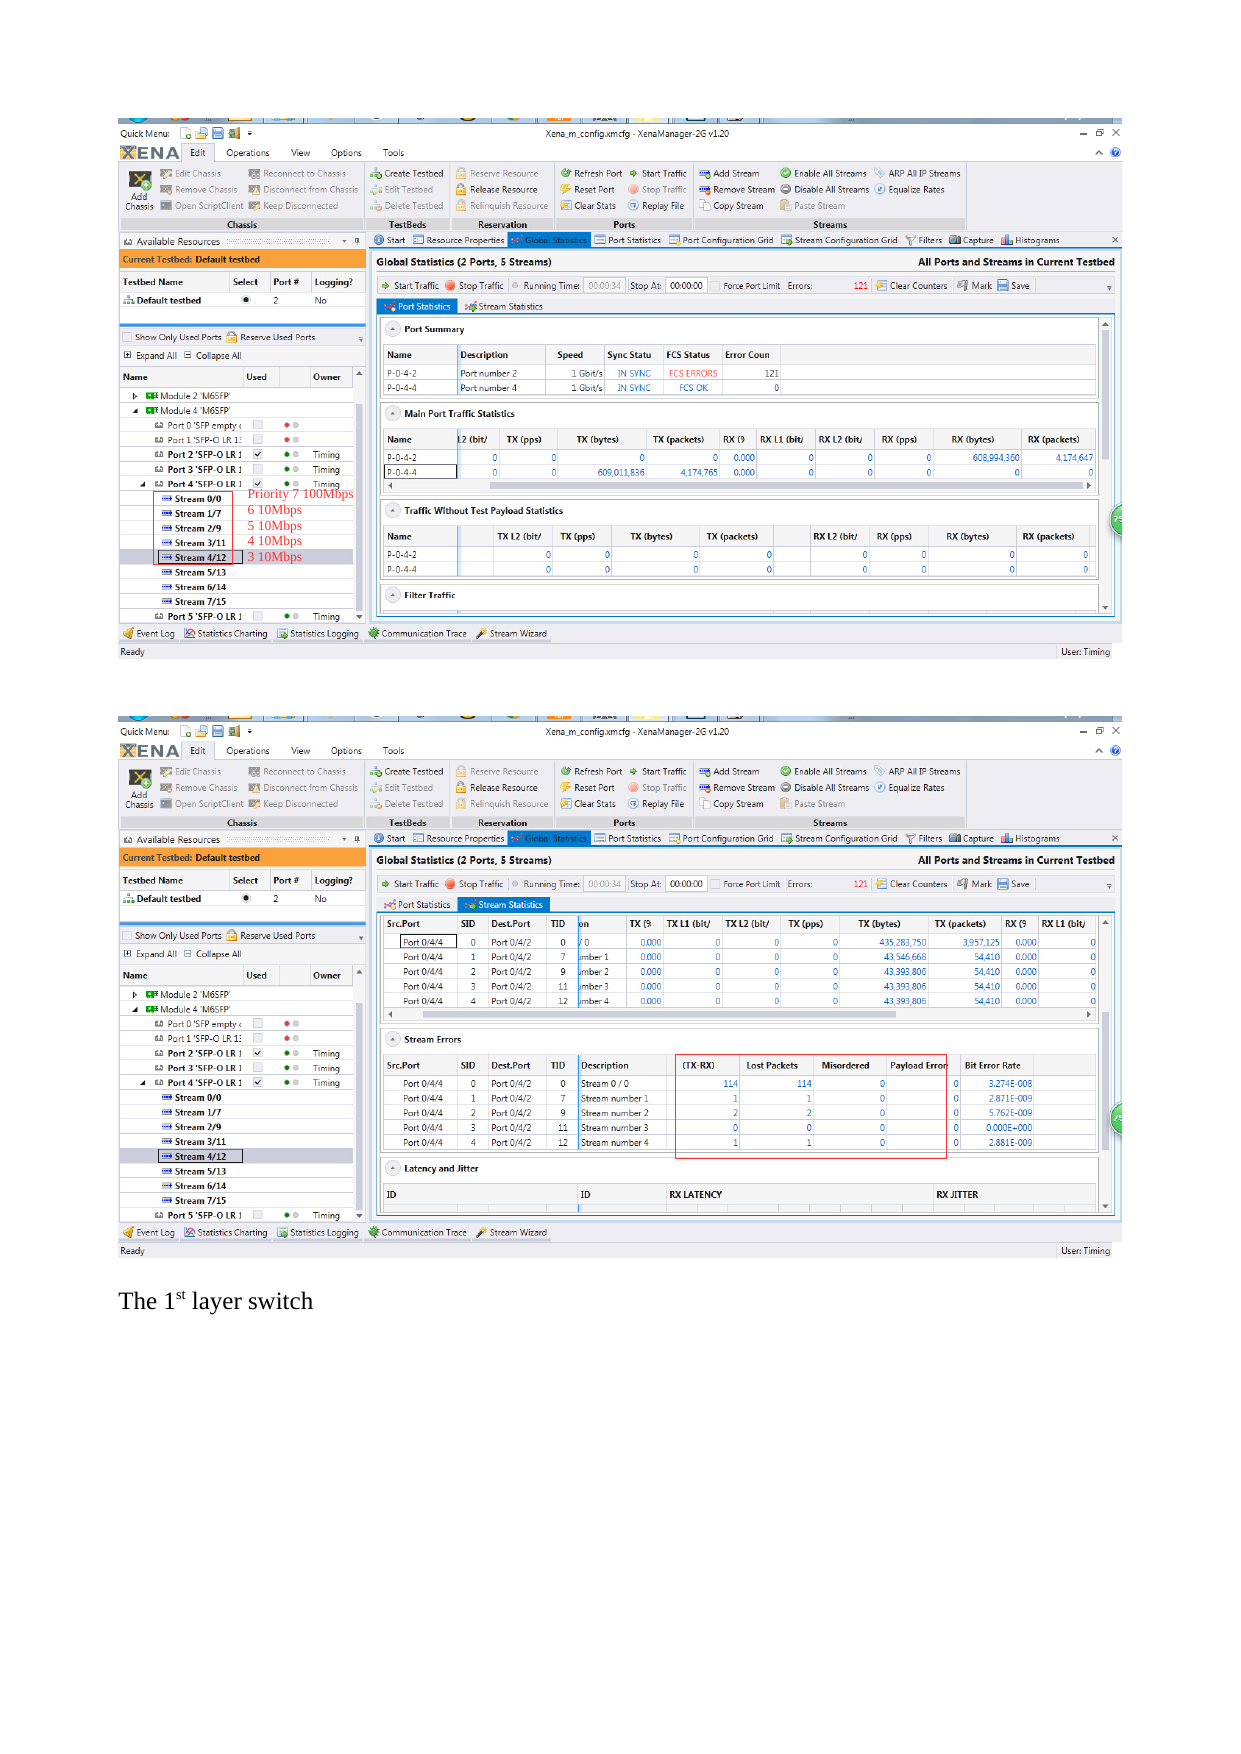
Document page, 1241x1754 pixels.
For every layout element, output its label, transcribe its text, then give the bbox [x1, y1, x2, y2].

picture [118, 716, 1123, 1258]
picture [118, 118, 1123, 659]
text The 1st layer switch [118, 1286, 1122, 1315]
